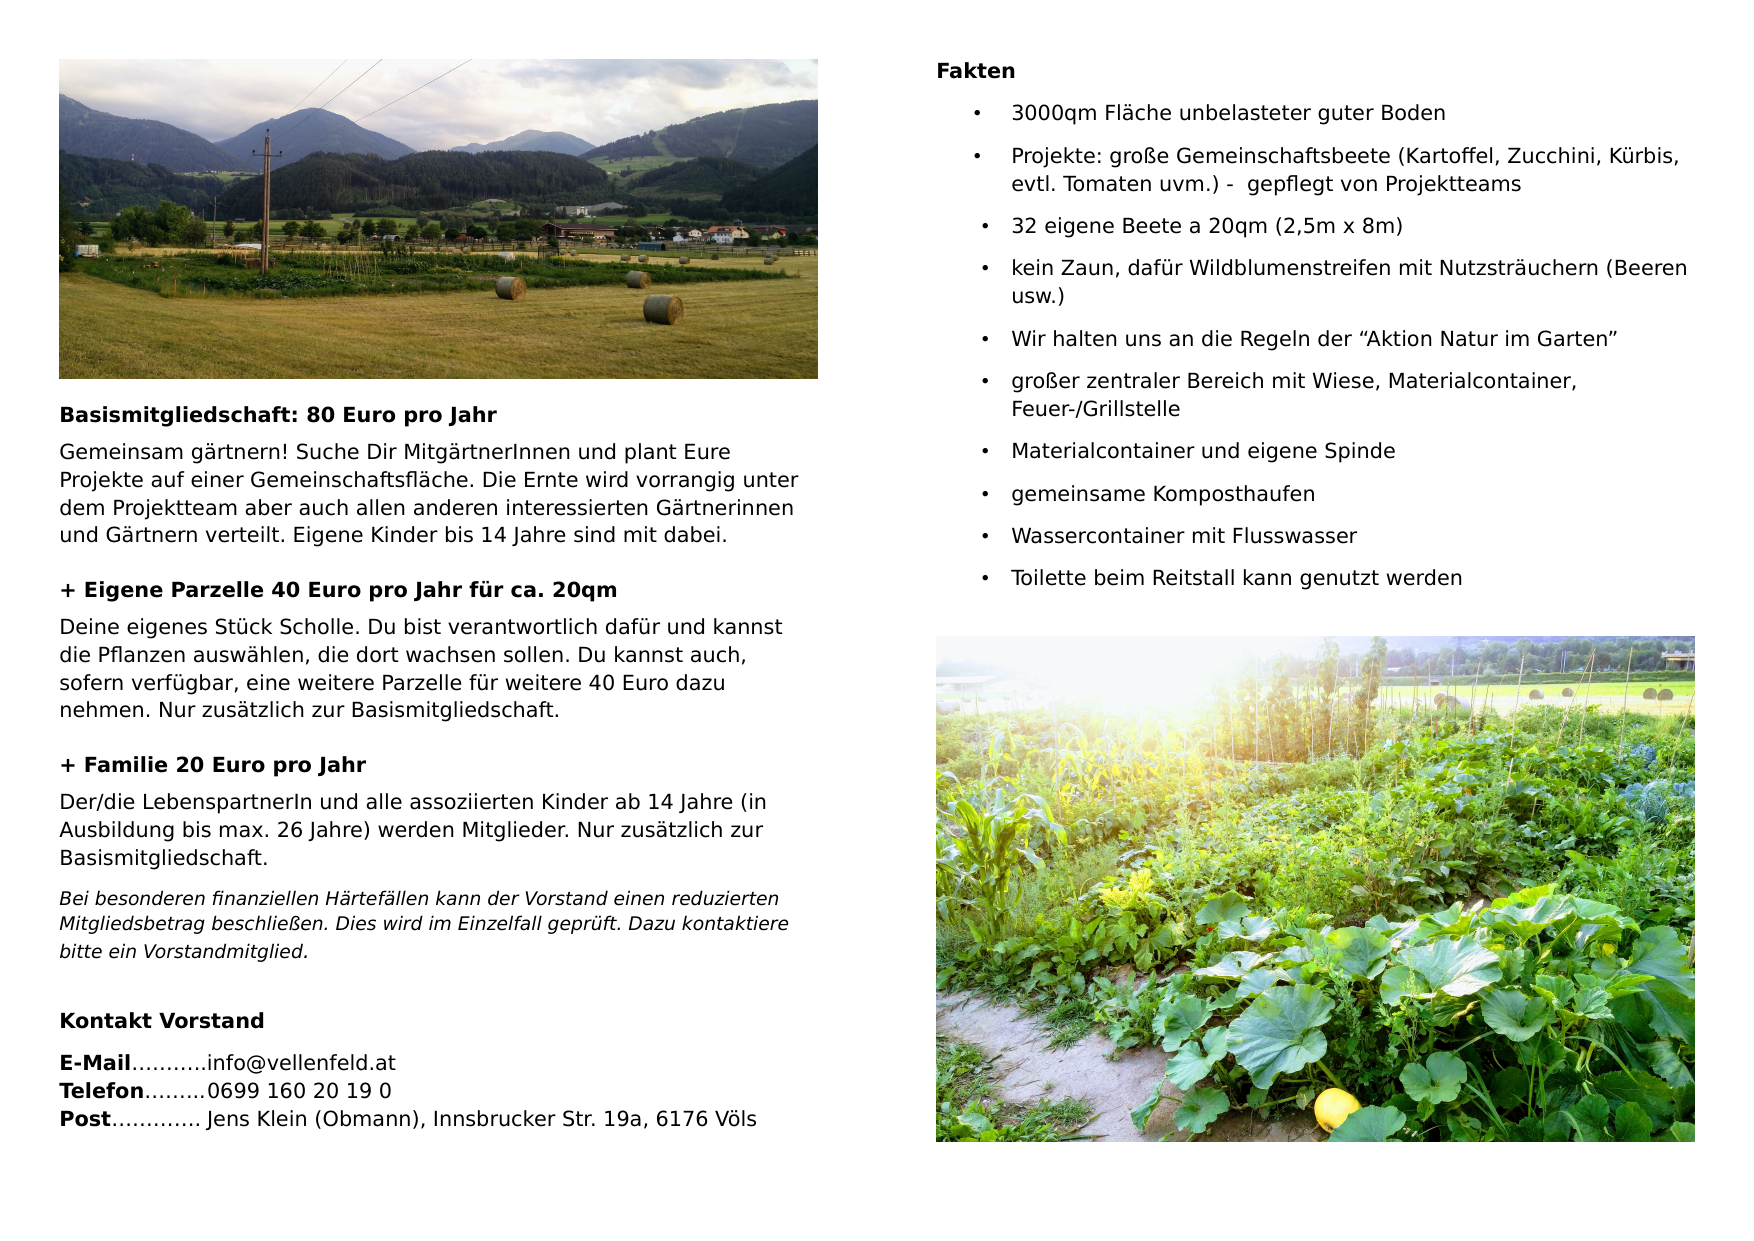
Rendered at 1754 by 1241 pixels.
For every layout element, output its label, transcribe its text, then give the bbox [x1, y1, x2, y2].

list Toilette beim Reitstall kann genutzt werden [982, 566, 1695, 618]
list Wassercontainer mit Flusswasser [982, 524, 1695, 548]
list Materialcontainer und eigene Spinde [982, 439, 1695, 463]
list großer zentraler Bereich mit Wiese, Materialcontainer, Feuer-/Grillstelle [982, 369, 1695, 421]
list Wir halten uns an die Regeln der “Aktion Natur im Garten” [982, 327, 1695, 351]
text Bei besonderen finanziellen Härtefällen kann der Vorstand einen reduzierten Mitgliedsbetrag beschließen. Dies wird im Einzelfall geprüft. Dazu kontaktiere bitte ein Vorstandmitglied. [59, 888, 818, 963]
list kein Zaun, dafür Wildblumenstreifen mit Nutzsträuchern (Beeren usw.) [982, 256, 1695, 308]
subtitle + Eigene Parzelle 40 Euro pro Jahr für ca. 20qm [59, 578, 818, 603]
list Projekte: große Gemeinschaftsbeete (Kartoffel, Zucchini, Kürbis, evtl. Tomaten uvm.) - gepflegt von Projektteams [973, 144, 1695, 196]
text Der/die LebenspartnerIn und alle assoziierten Kinder ab 14 Jahre (in Ausbildung bis max. 26 Jahre) werden Mitglieder. Nur zusätzlich zur Basismitgliedschaft. [59, 790, 818, 870]
list gemeinsame Komposthaufen [982, 482, 1695, 506]
picture [59, 59, 818, 379]
list 32 eigene Beete a 20qm (2,5m x 8m) [982, 214, 1695, 238]
text Fakten [936, 59, 1695, 83]
text Gemeinsam gärtnern! Suche Dir MitgärtnerInnen und plant Eure Projekte auf einer Gemeinschaftsfläche. Die Ernte wird vorrangig unter dem Projektteam aber auch allen anderen interessierten Gärtnerinnen und Gärtnern verteilt. Eigene Kinder bis 14 Jahre sind mit dabei. [59, 440, 818, 548]
list 3000qm Fläche unbelasteter guter Boden [973, 101, 1695, 126]
picture [936, 636, 1695, 1142]
subtitle Basismitgliedschaft: 80 Euro pro Jahr [59, 379, 818, 427]
text E-Mail………..info@vellenfeld.at Telefon……... 0699 160 20 19 0 Post…………. Jens Klein (Obmann), Innsbrucker Str. 19a, 6176 Völs [59, 1051, 818, 1131]
subtitle + Familie 20 Euro pro Jahr [59, 753, 818, 778]
text Kontakt Vorstand [59, 981, 818, 1033]
text Deine eigenes Stück Scholle. Du bist verantwortlich dafür und kannst die Pflanzen auswählen, die dort wachsen sollen. Du kannst auch, sofern verfügbar, eine weitere Parzelle für weitere 40 Euro dazu nehmen. Nur zusätzlich zur Basismitgliedschaft. [59, 615, 818, 723]
